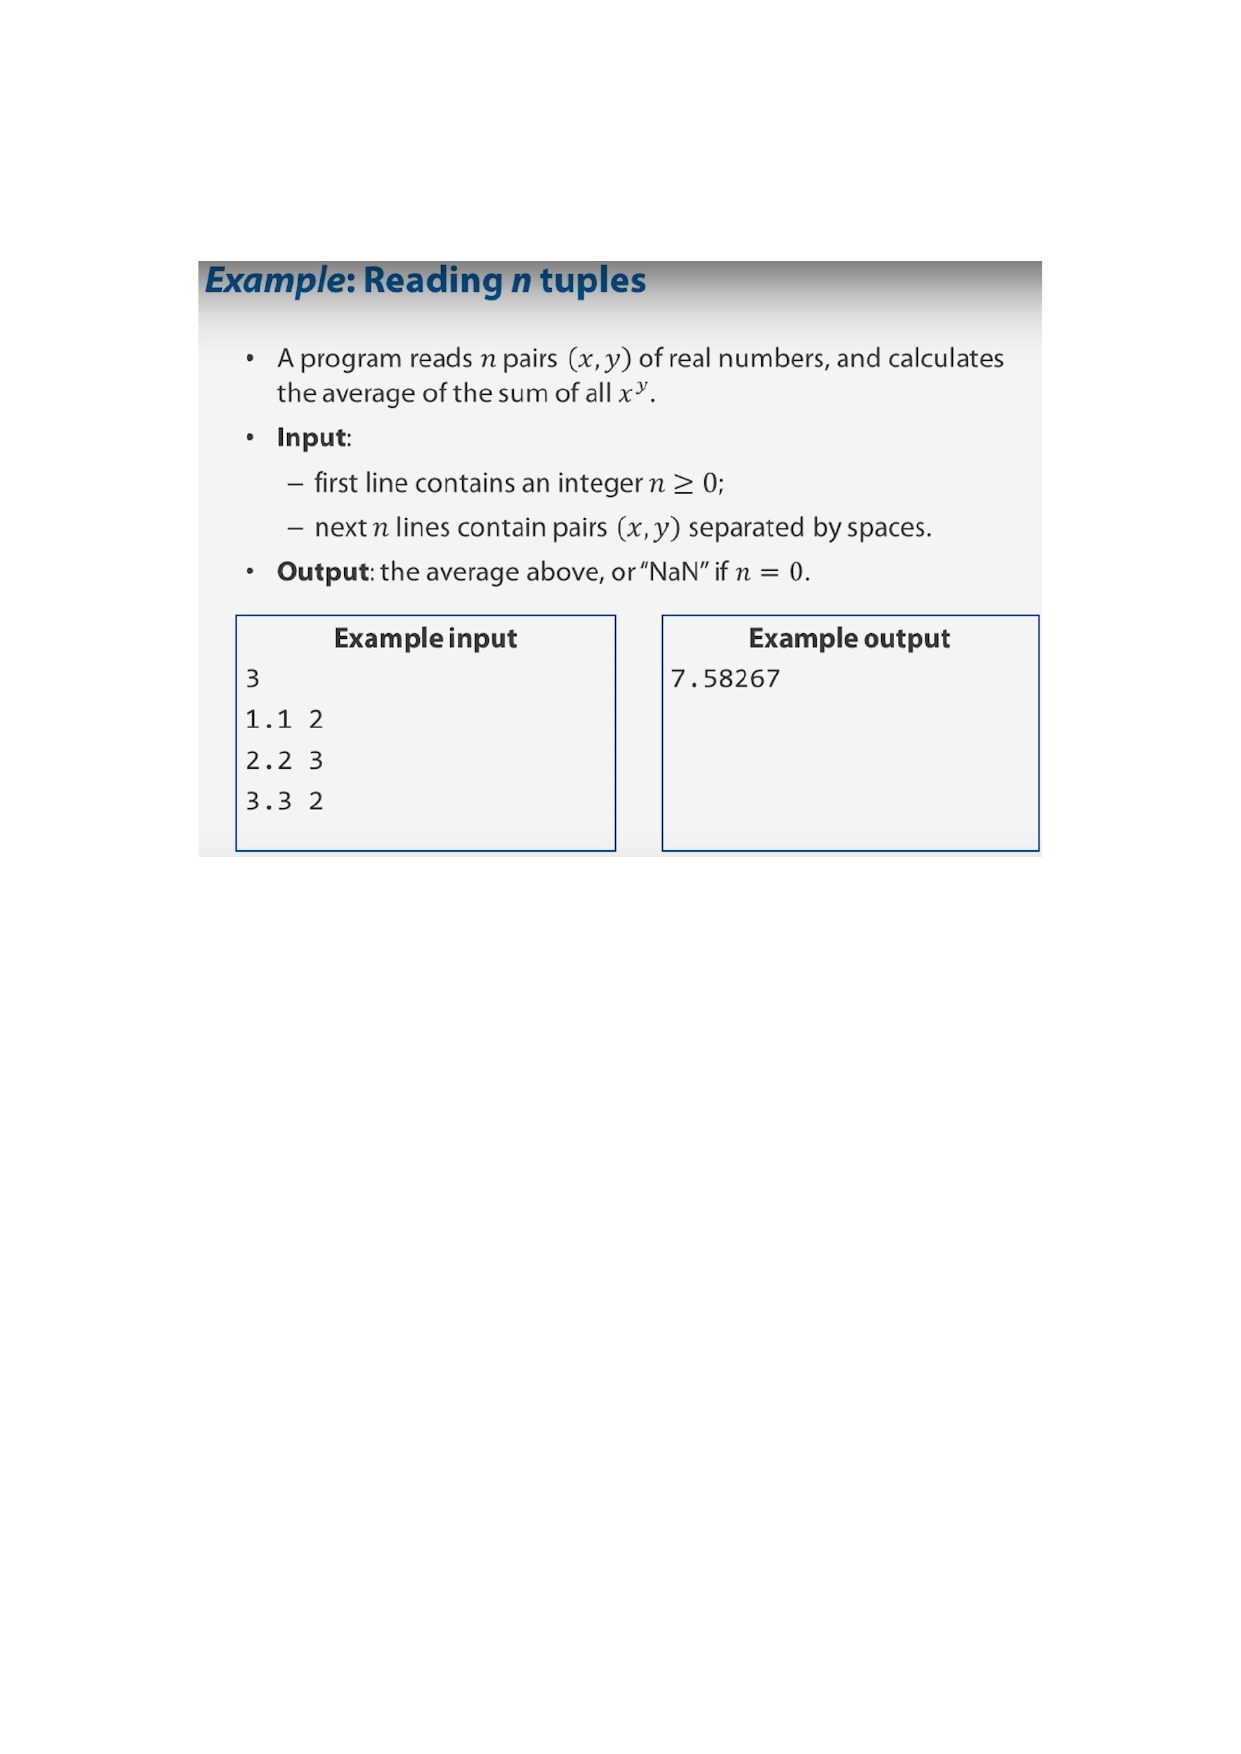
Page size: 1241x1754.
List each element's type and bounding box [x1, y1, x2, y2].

picture [198, 261, 1043, 857]
